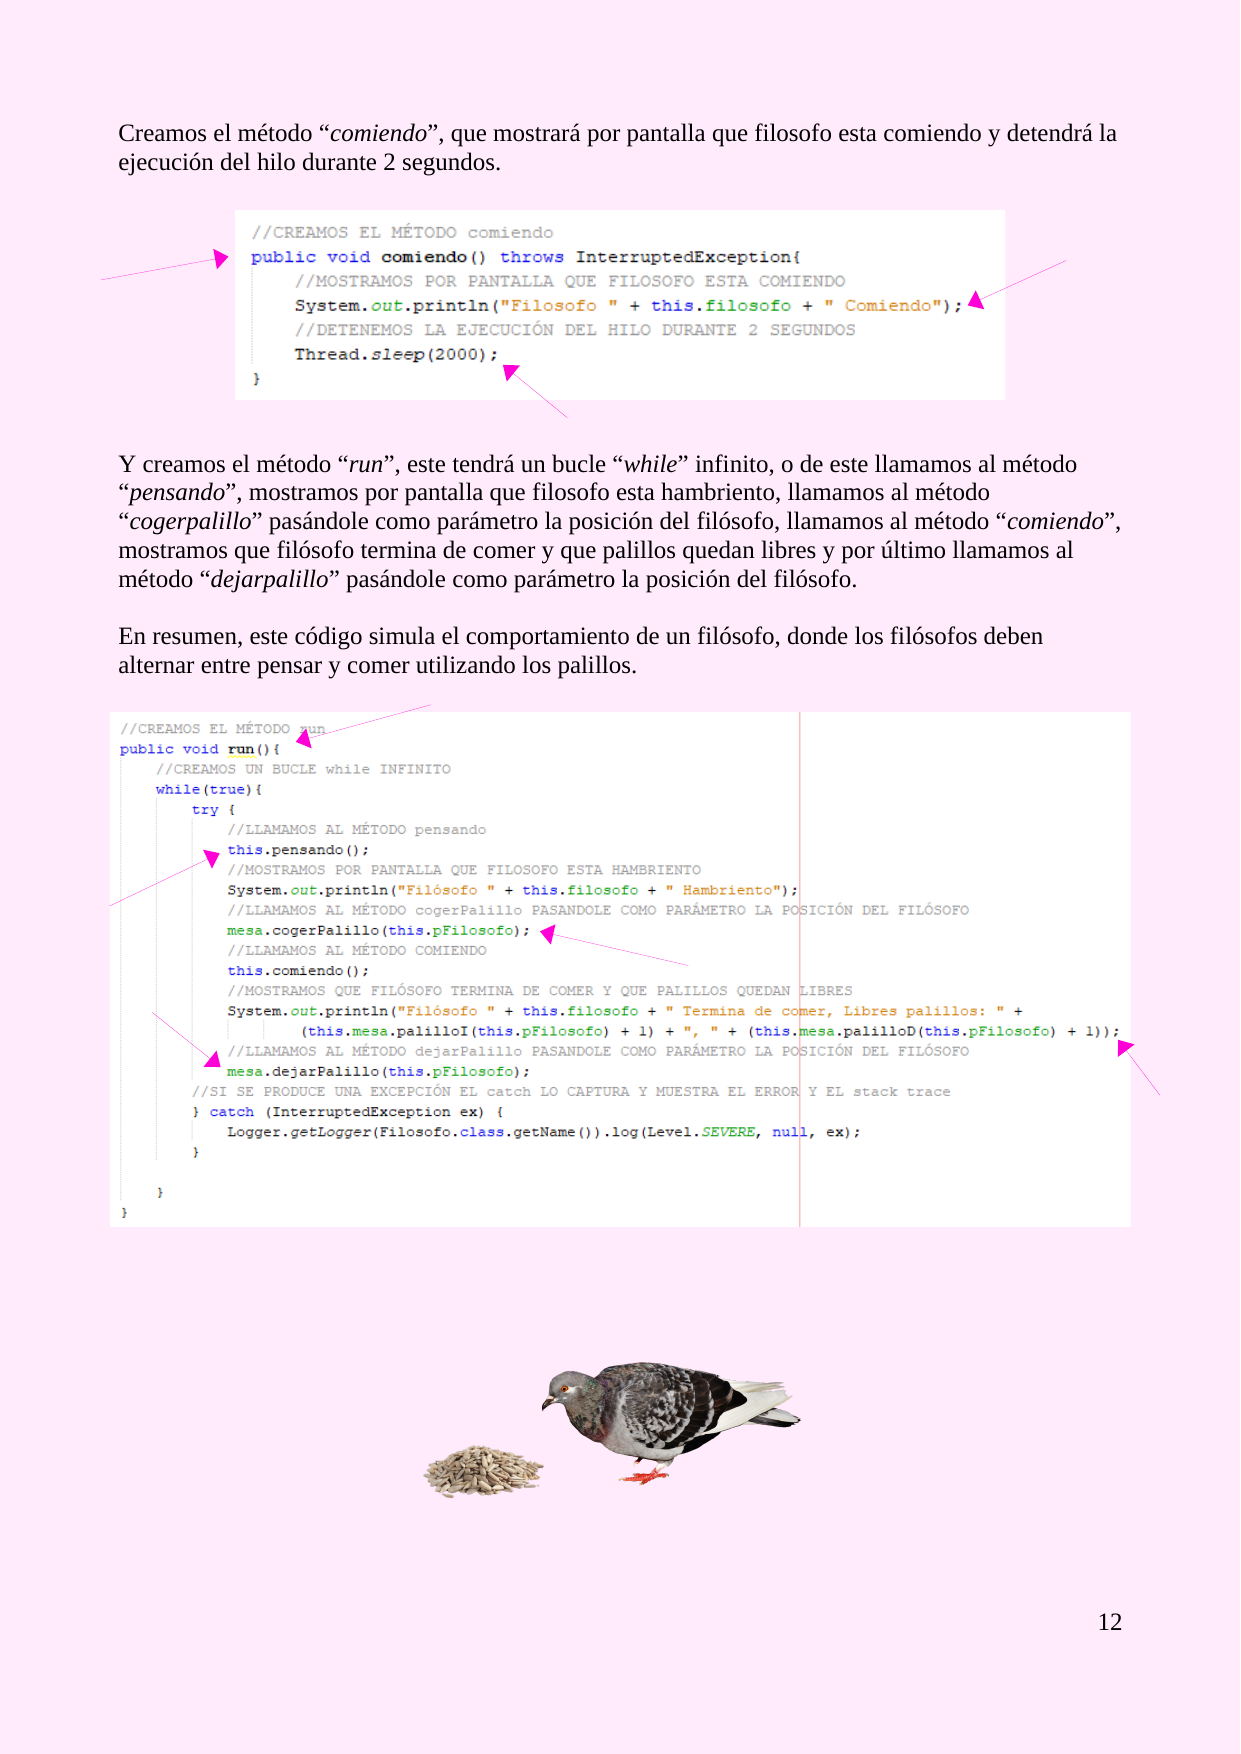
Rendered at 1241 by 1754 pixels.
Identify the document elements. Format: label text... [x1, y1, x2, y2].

text Creamos el método “comiendo”, que mostrará por pantalla que filosofo esta comiendo y detendrá la ejecución del hilo durante 2 segundos. [118, 118, 1122, 176]
picture [109, 712, 1131, 1227]
text Y creamos el método “run”, este tendrá un bucle “while” infinito, o de este llamamos al método “pensando”, mostramos por pantalla que filosofo esta hambriento, llamamos al método “cogerpalillo” pasándole como parámetro la posición del filósofo, llamamos al método “comiendo”, mostramos que filósofo termina de comer y que palillos quedan libres y por último llamamos al método “dejarpalillo” pasándole como parámetro la posición del filósofo. [118, 449, 1122, 592]
picture [234, 210, 1006, 400]
picture [408, 1357, 814, 1504]
text En resumen, este código simula el comportamiento de un filósofo, donde los filósofos deben alternar entre pensar y comer utilizando los palillos. [118, 621, 1122, 679]
